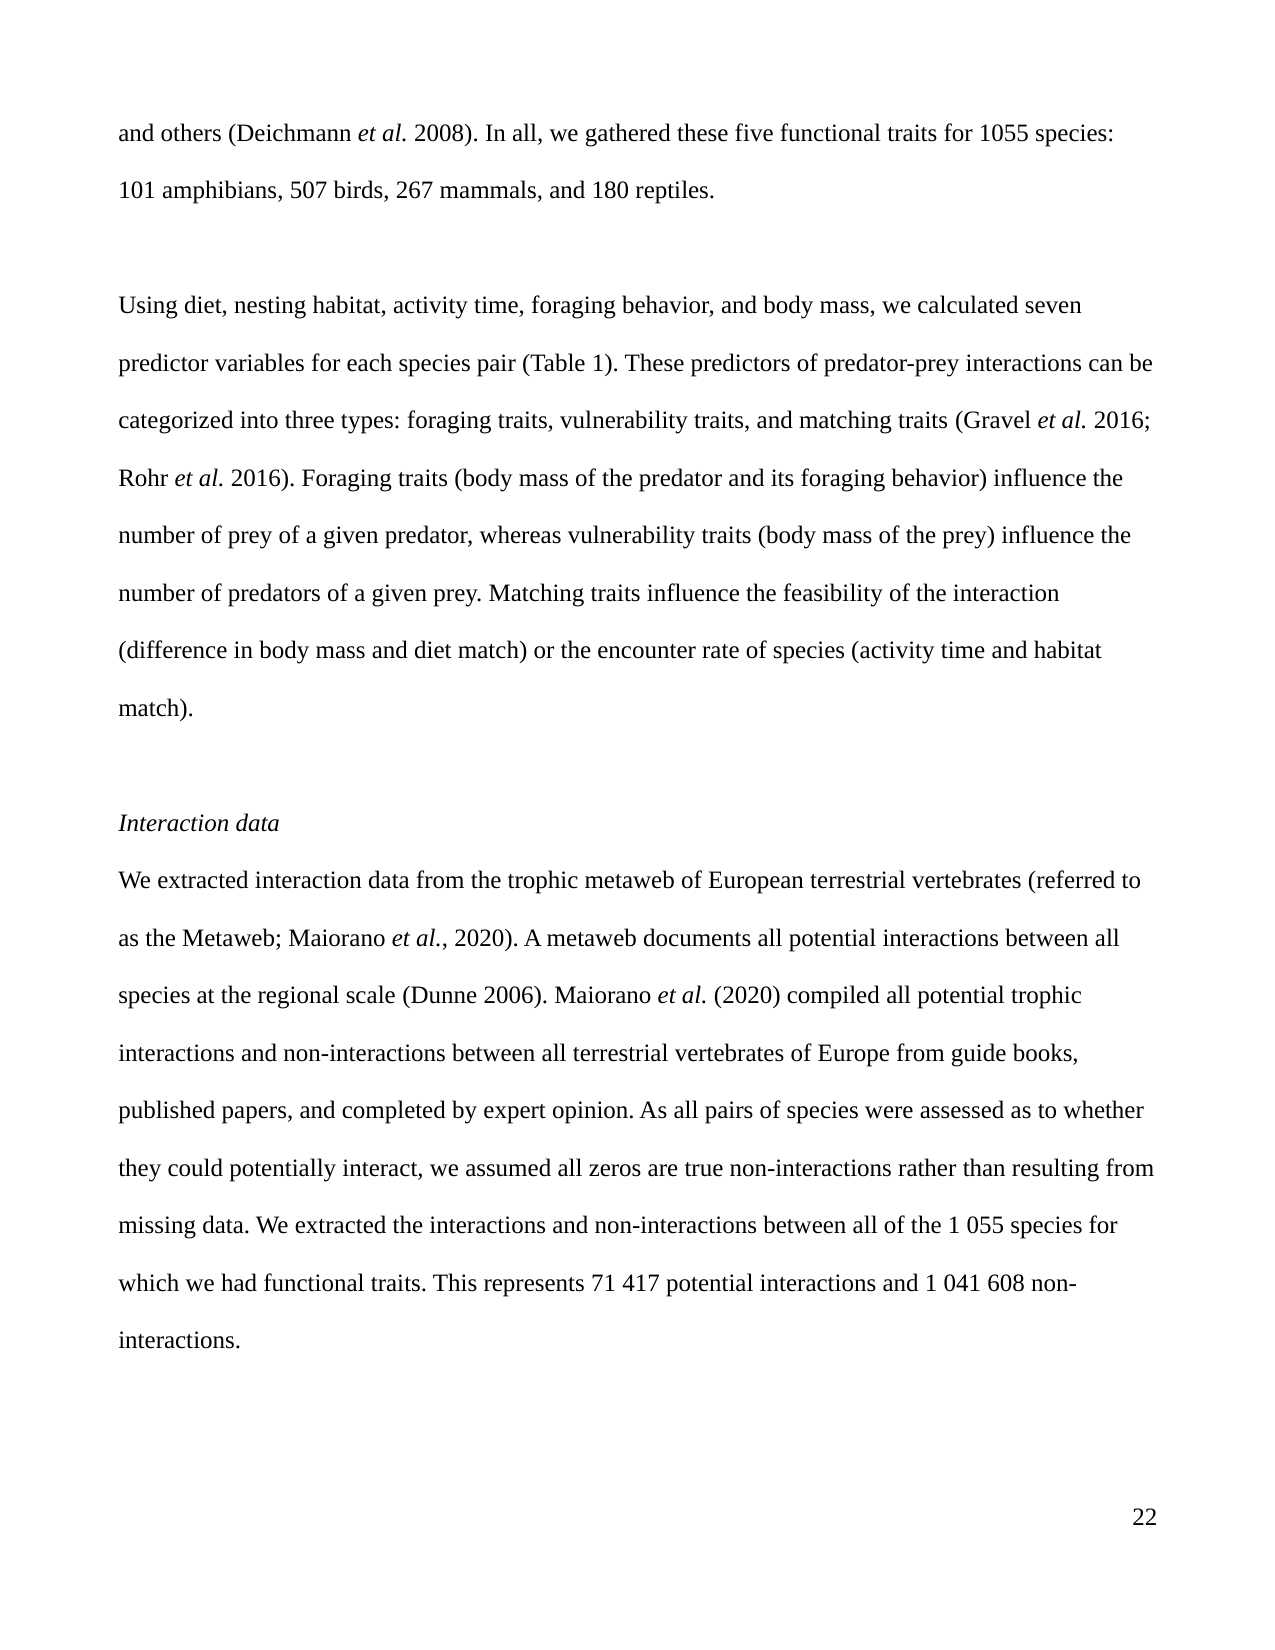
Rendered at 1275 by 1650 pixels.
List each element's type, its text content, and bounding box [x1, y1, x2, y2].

text We extracted interaction data from the trophic metaweb of European terrestrial vertebrates (referred to as the Metaweb; Maiorano et al., 2020). A metaweb documents all potential interactions between all species at the regional scale (Dunne 2006). Maiorano et al. (2020) compiled all potential trophic interactions and non-interactions between all terrestrial vertebrates of Europe from guide books, published papers, and completed by expert opinion. As all pairs of species were assessed as to whether they could potentially interact, we assumed all zeros are true non-interactions rather than resulting from missing data. We extracted the interactions and non-interactions between all of the 1 055 species for which we had functional traits. This represents 71 417 potential interactions and 1 041 608 non-interactions. [118, 866, 1157, 1354]
text Using diet, nesting habitat, activity time, foraging behavior, and body mass, we calculated seven predictor variables for each species pair (Table 1). These predictors of predator-prey interactions can be categorized into three types: foraging traits, vulnerability traits, and matching traits (Gravel et al. 2016; Rohr et al. 2016). Foraging traits (body mass of the predator and its foraging behavior) influence the number of prey of a given predator, whereas vulnerability traits (body mass of the prey) influence the number of predators of a given prey. Matching traits influence the feasibility of the interaction (difference in body mass and diet match) or the encounter rate of species (activity time and habitat match). [118, 291, 1157, 722]
text and others (Deichmann et al. 2008). In all, we gathered these five functional traits for 1055 species: 101 amphibians, 507 birds, 267 mammals, and 180 reptiles. [118, 118, 1157, 204]
text Interaction data [118, 808, 1157, 837]
